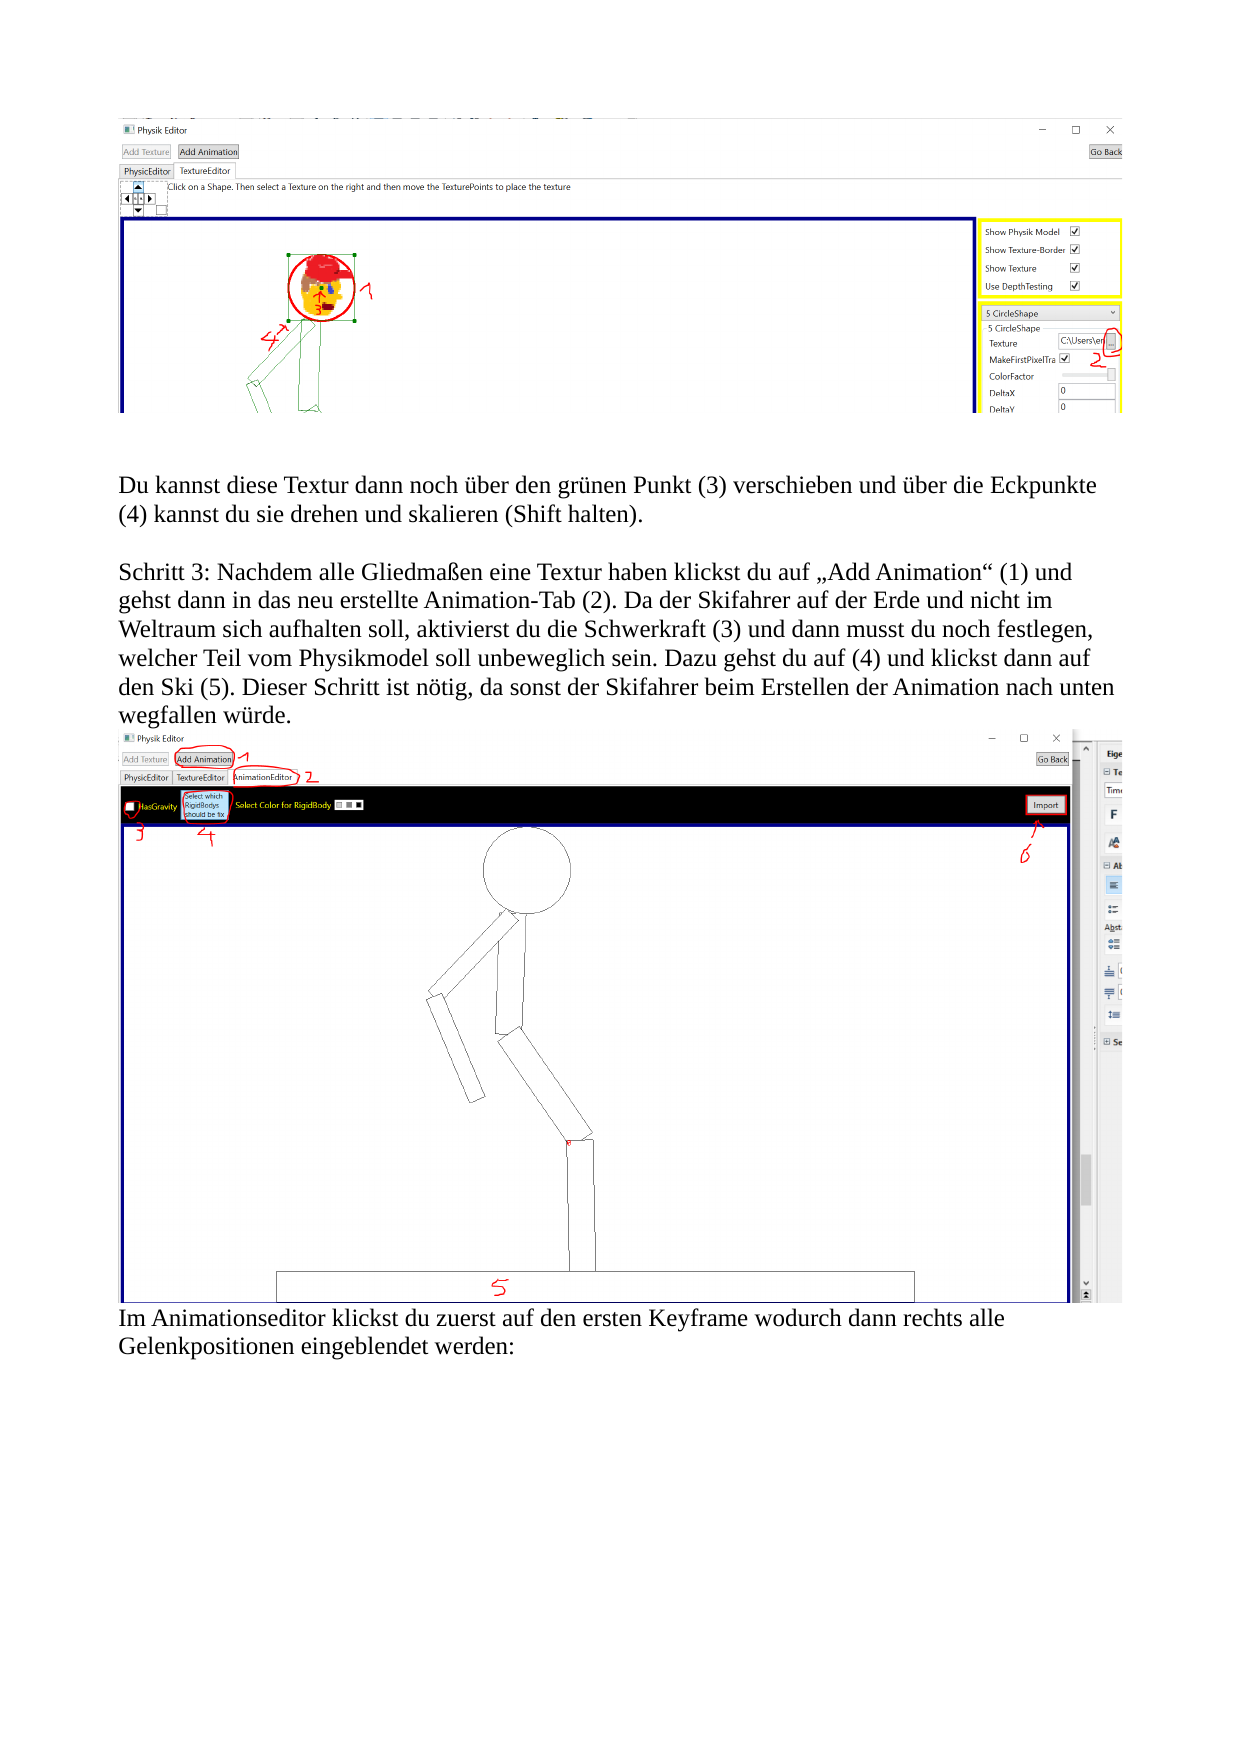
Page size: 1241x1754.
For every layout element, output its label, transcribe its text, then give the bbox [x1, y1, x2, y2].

text Du kannst diese Textur dann noch über den grünen Punkt (3) verschieben und über die Eckpunkte (4) kannst du sie drehen und skalieren (Shift halten). [118, 470, 1122, 528]
text Schritt 3: Nachdem alle Gliedmaßen eine Textur haben klickst du auf „Add Animation“ (1) und gehst dann in das neu erstellte Animation-Tab (2). Da der Skifahrer auf der Erde und nicht im Weltraum sich aufhalten soll, aktivierst du die Schwerkraft (3) und dann musst du noch festlegen, welcher Teil vom Physikmodel soll unbeweglich sein. Dazu gehst du auf (4) und klickst dann auf den Ski (5). Dieser Schritt ist nötig, da sonst der Skifahrer beim Erstellen der Animation nach unten wegfallen würde. [118, 557, 1122, 729]
picture [118, 118, 1123, 413]
picture [118, 729, 1123, 1303]
text Im Animationseditor klickst du zuerst auf den ersten Keyframe wodurch dann rechts alle Gelenkpositionen eingeblendet werden: [118, 1303, 1122, 1360]
